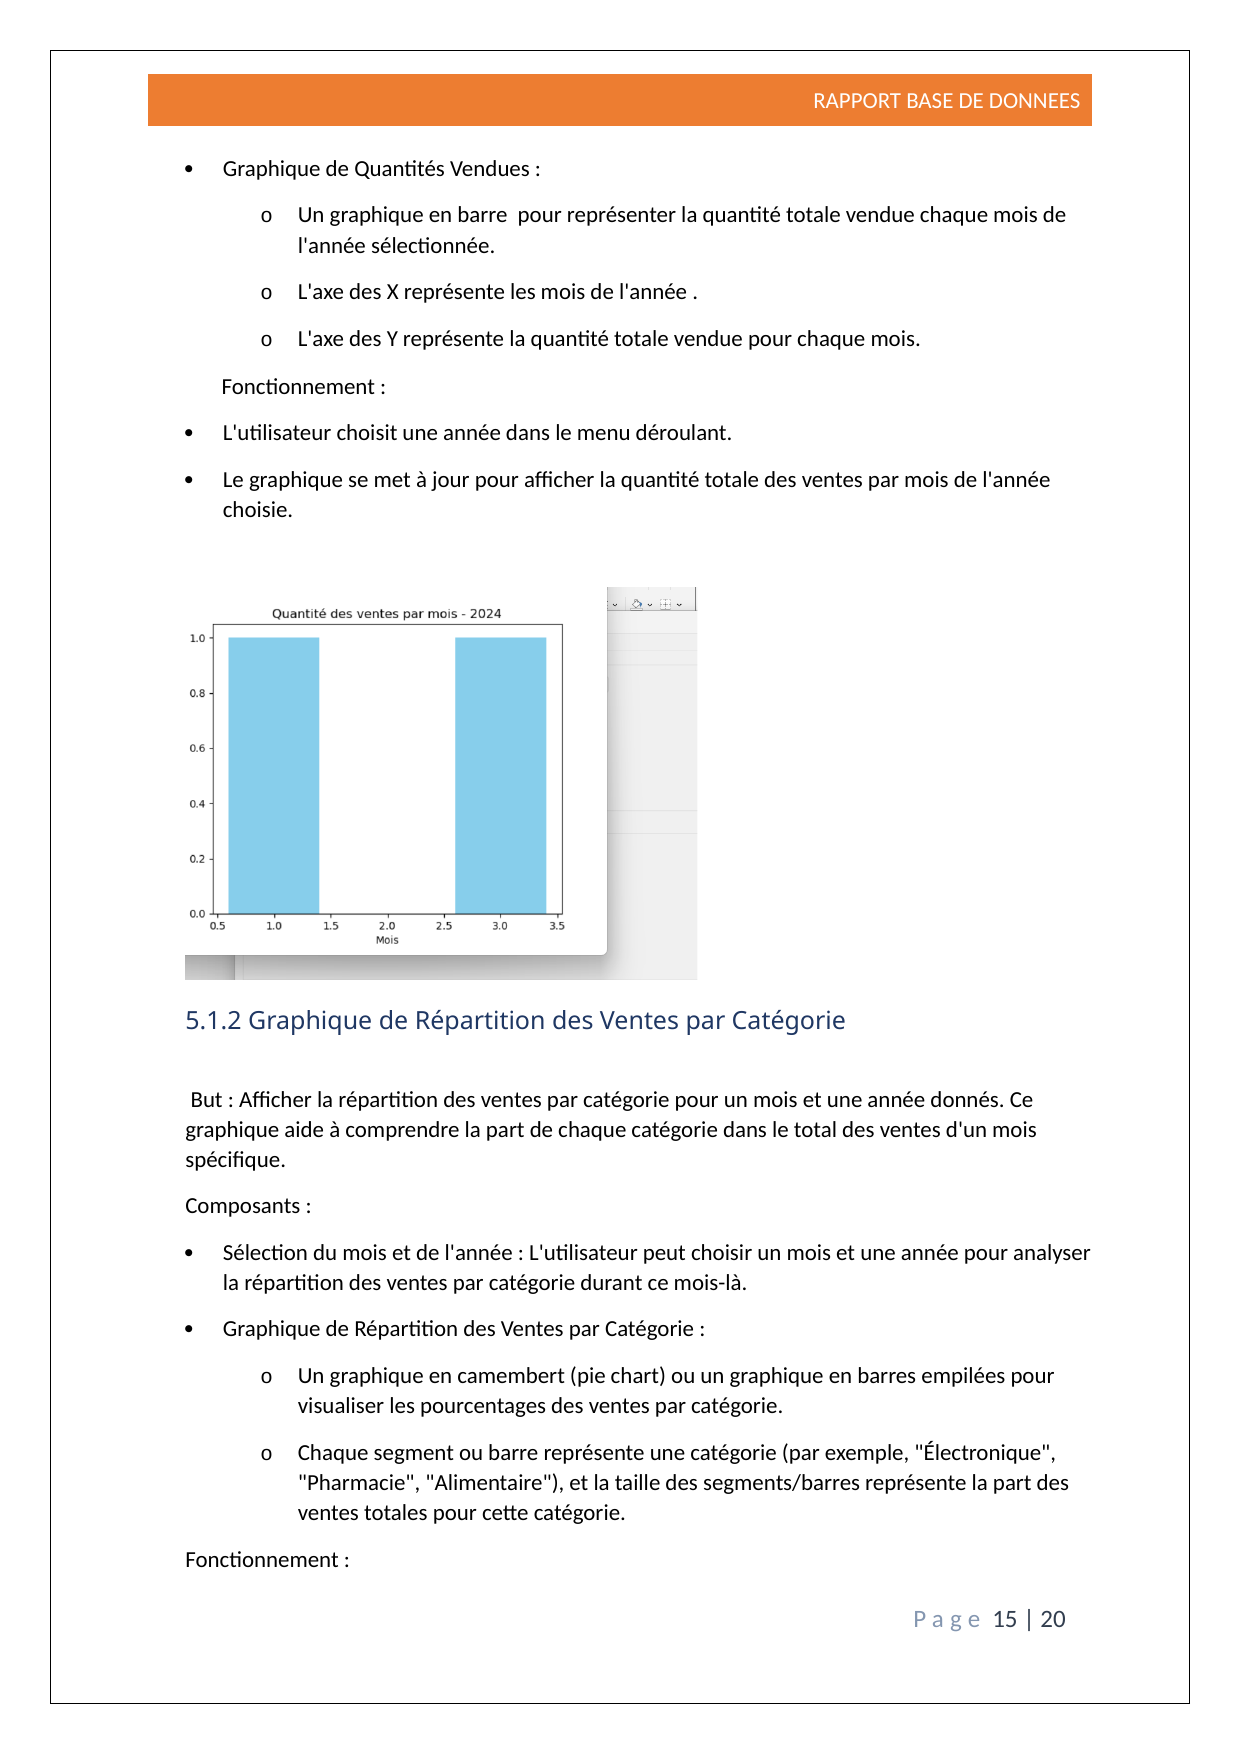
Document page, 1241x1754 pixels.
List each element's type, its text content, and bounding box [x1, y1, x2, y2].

list Chaque segment ou barre représente une catégorie (par exemple, "Électronique", "Pharmacie", "Alimentaire"), et la taille des segments/barres représente la part des ventes totales pour cette catégorie. [260, 1438, 1092, 1526]
list L'axe des X représente les mois de l'année . [260, 277, 1092, 306]
list Un graphique en barre pour représenter la quantité totale vendue chaque mois de l'année sélectionnée. [260, 200, 1092, 259]
list Le graphique se met à jour pour afficher la quantité totale des ventes par mois de l'année choisie. [185, 465, 1092, 523]
list Un graphique en camembert (pie chart) ou un graphique en barres empilées pour visualiser les pourcentages des ventes par catégorie. [260, 1361, 1092, 1419]
list Sélection du mois et de l'année : L'utilisateur peut choisir un mois et une année pour analyser la répartition des ventes par catégorie durant ce mois-là. [185, 1238, 1092, 1296]
list L'axe des Y représente la quantité totale vendue pour chaque mois. [260, 324, 1092, 353]
text Fonctionnement : [221, 372, 1092, 400]
list L'utilisateur choisit une année dans le menu déroulant. [185, 418, 1092, 446]
list Graphique de Quantités Vendues : [185, 154, 1092, 182]
text Fonctionnement : [185, 1545, 1092, 1573]
list Graphique de Répartition des Ventes par Catégorie : [185, 1314, 1092, 1343]
text Composants : [185, 1192, 1092, 1219]
subtitle 5.1.2 Graphique de Répartition des Ventes par Catégorie [148, 1002, 1092, 1036]
text But : Afficher la répartition des ventes par catégorie pour un mois et une année donnés. Ce graphique aide à comprendre la part de chaque catégorie dans le total des ventes d'un mois spécifique. [185, 1085, 1092, 1173]
